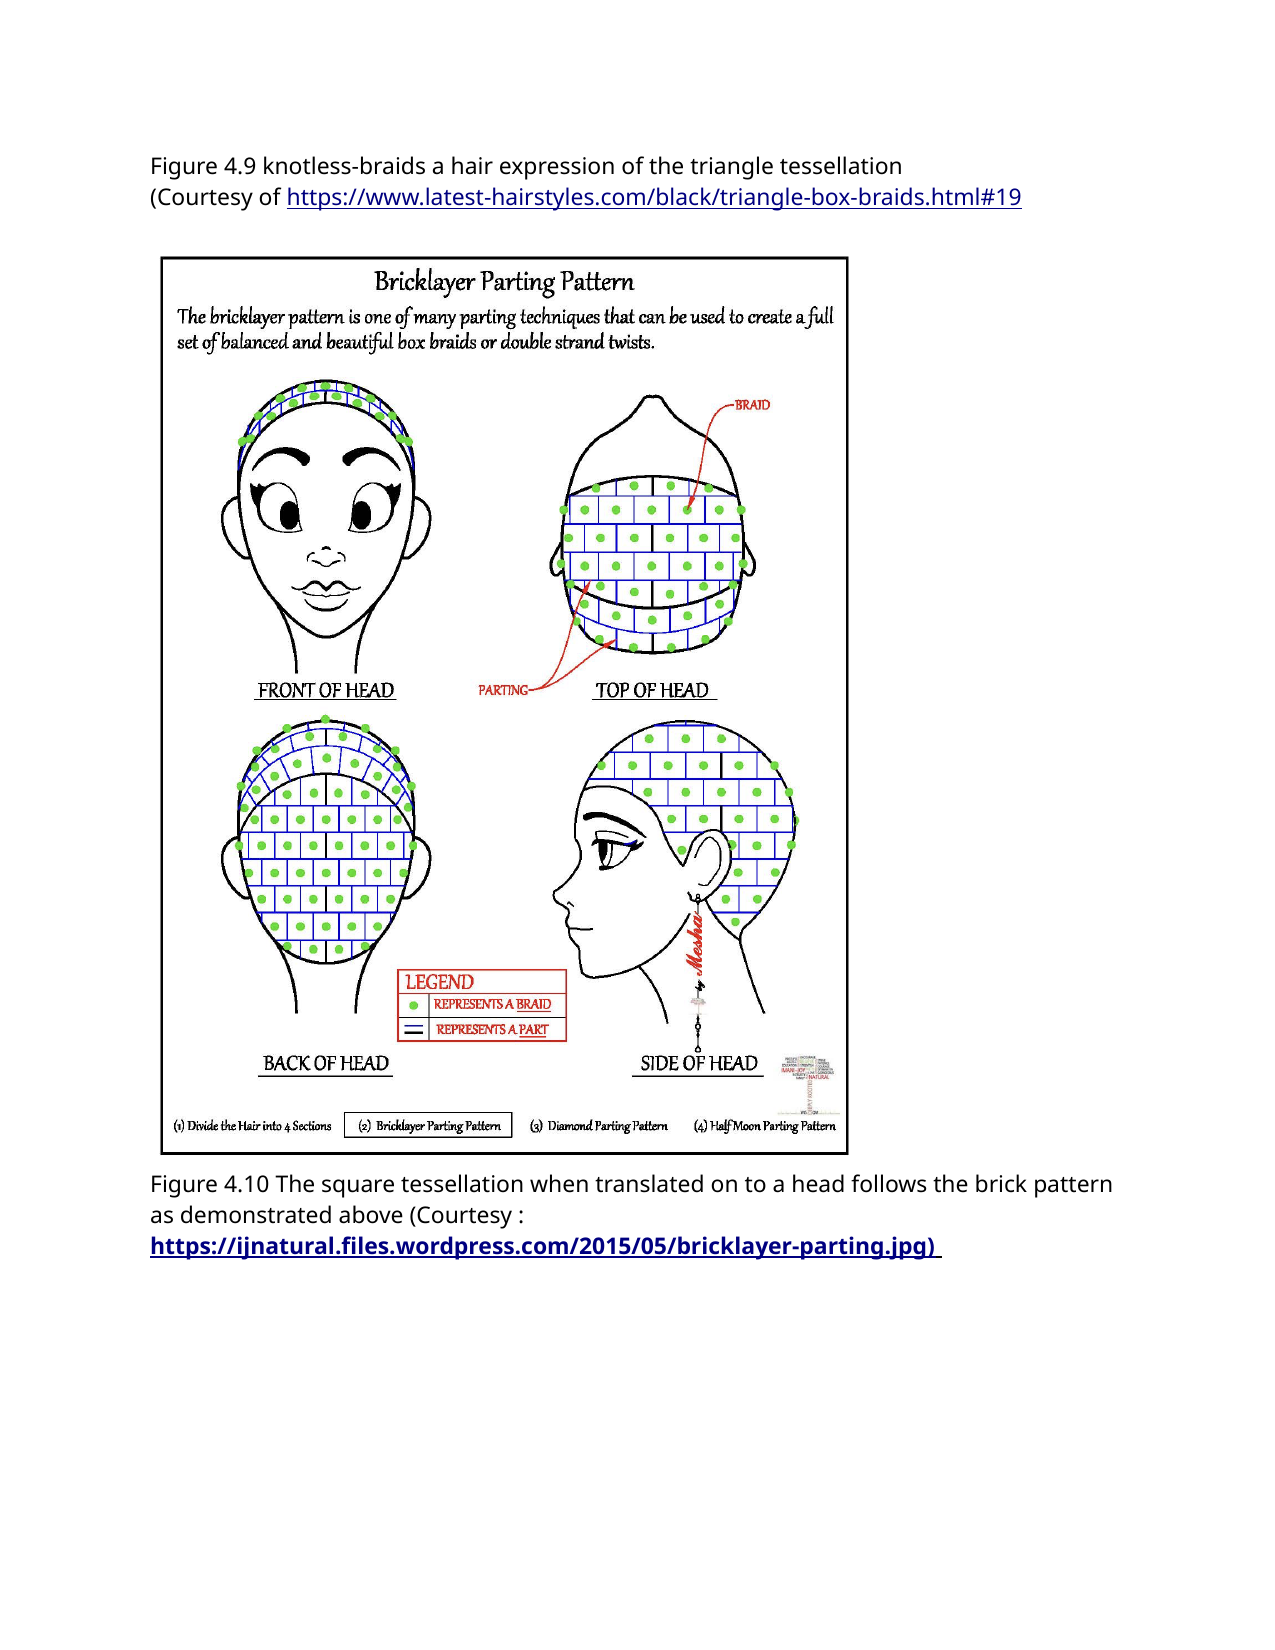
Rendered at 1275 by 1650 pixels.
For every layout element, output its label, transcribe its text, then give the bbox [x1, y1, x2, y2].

text (Courtesy of https://www.latest-hairstyles.com/black/triangle-box-braids.html#19 [150, 181, 1125, 212]
text Figure 4.9 knotless-braids a hair expression of the triangle tessellation [150, 150, 1125, 181]
text Figure 4.10 The square tessellation when translated on to a head follows the brick pattern as demonstrated above (Courtesy : https://ijnatural.files.wordpress.com/2015/05/bricklayer-parting.jpg) [150, 1167, 1125, 1261]
